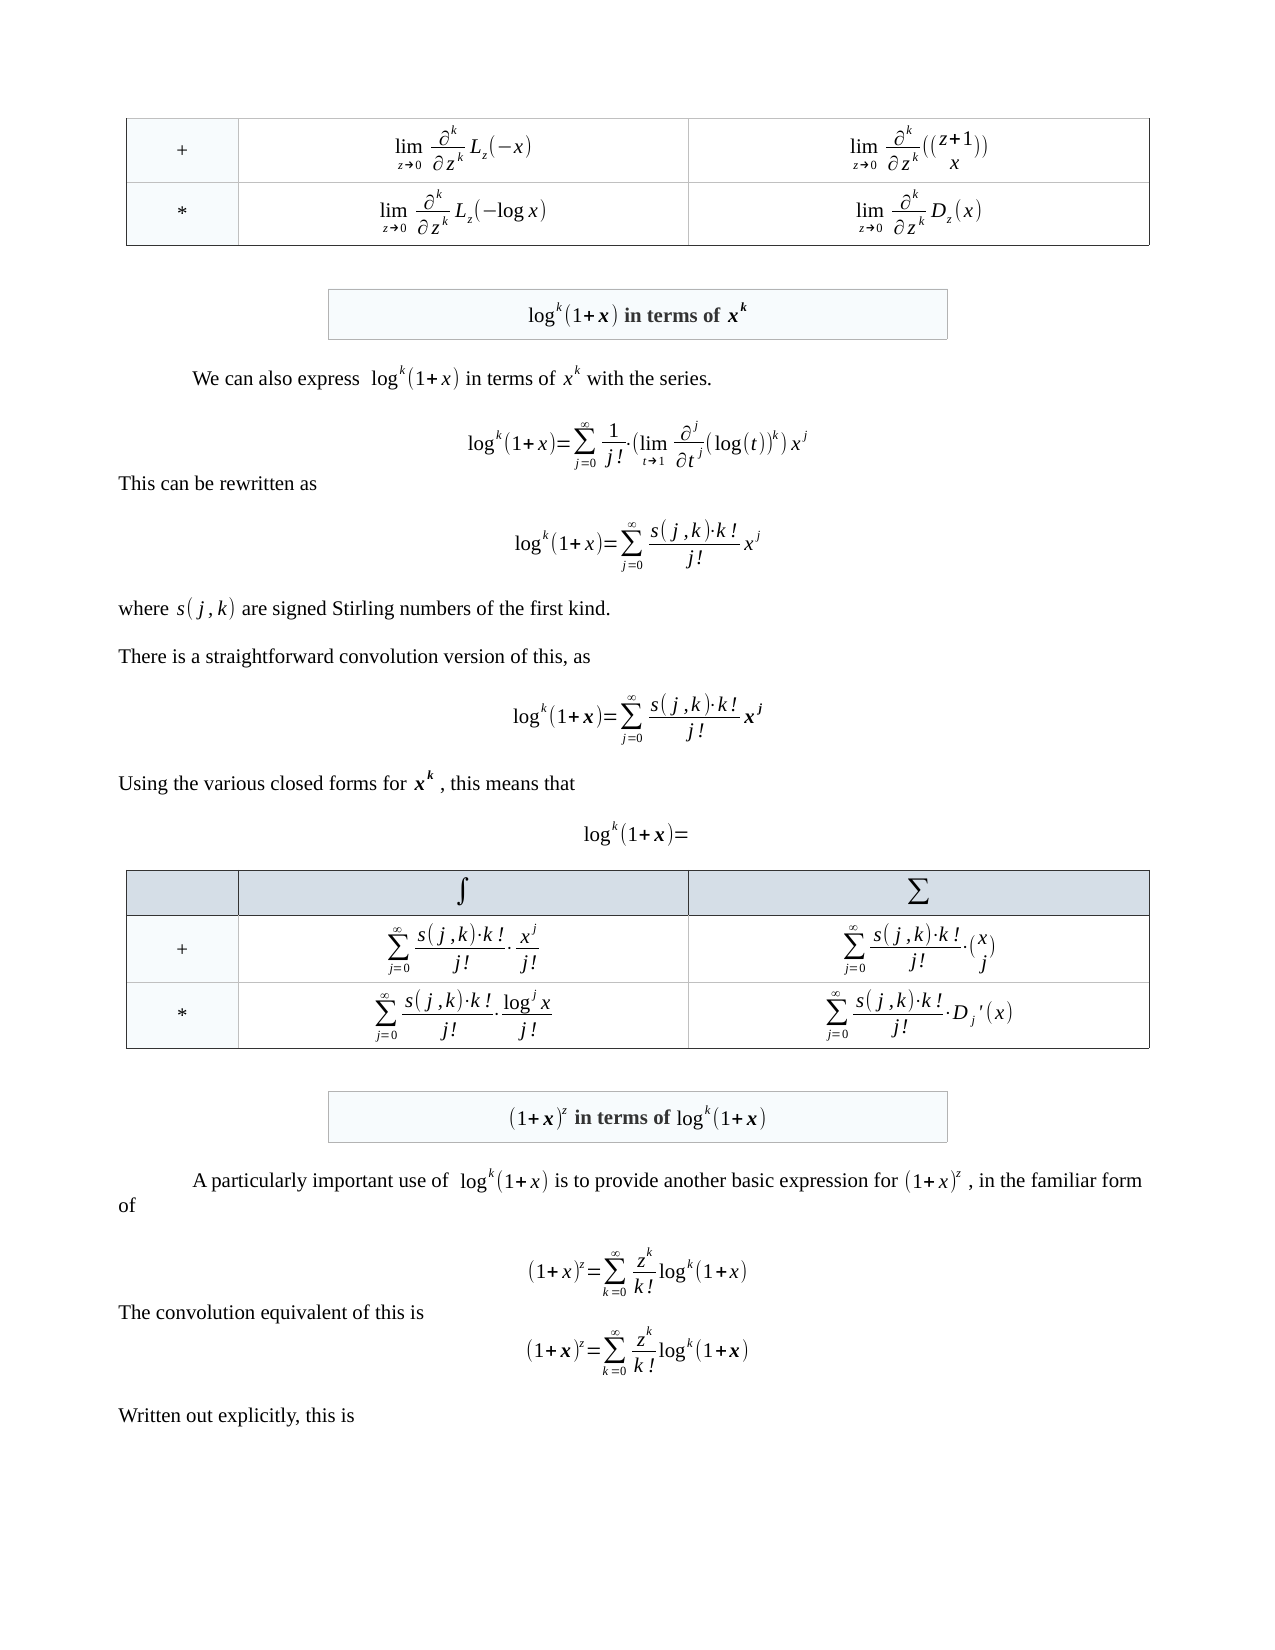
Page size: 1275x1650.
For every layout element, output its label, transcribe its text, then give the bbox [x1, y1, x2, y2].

table_cell [239, 183, 688, 245]
text in terms of [329, 1092, 947, 1142]
table_header [239, 871, 688, 915]
table_header [689, 871, 1149, 915]
text A particularly important use of is to provide another basic expression for, in the familiar form of [118, 1166, 1157, 1217]
table_cell [689, 983, 1149, 1048]
table_cell [689, 183, 1149, 245]
text We can also express in terms ofwith the series. [118, 363, 1157, 390]
table_cell + [127, 119, 238, 182]
text This can be rewritten as [118, 471, 1157, 495]
table_cell [239, 983, 688, 1048]
text The convolution equivalent of this is [118, 1300, 1157, 1324]
table_cell * [127, 983, 238, 1048]
table_cell + [127, 916, 238, 982]
text Using the various closed forms for, this means that [118, 769, 1157, 795]
table_cell [239, 916, 688, 982]
table_cell [239, 119, 688, 182]
text There is a straightforward convolution version of this, as [118, 644, 1157, 668]
text Written out explicitly, this is [118, 1403, 1157, 1427]
table_header [127, 871, 238, 915]
table_cell * [127, 183, 238, 245]
table_cell [689, 119, 1149, 182]
text whereare signed Stirling numbers of the first kind. [118, 595, 1157, 620]
table_cell [689, 916, 1149, 982]
text in terms of [329, 290, 947, 339]
